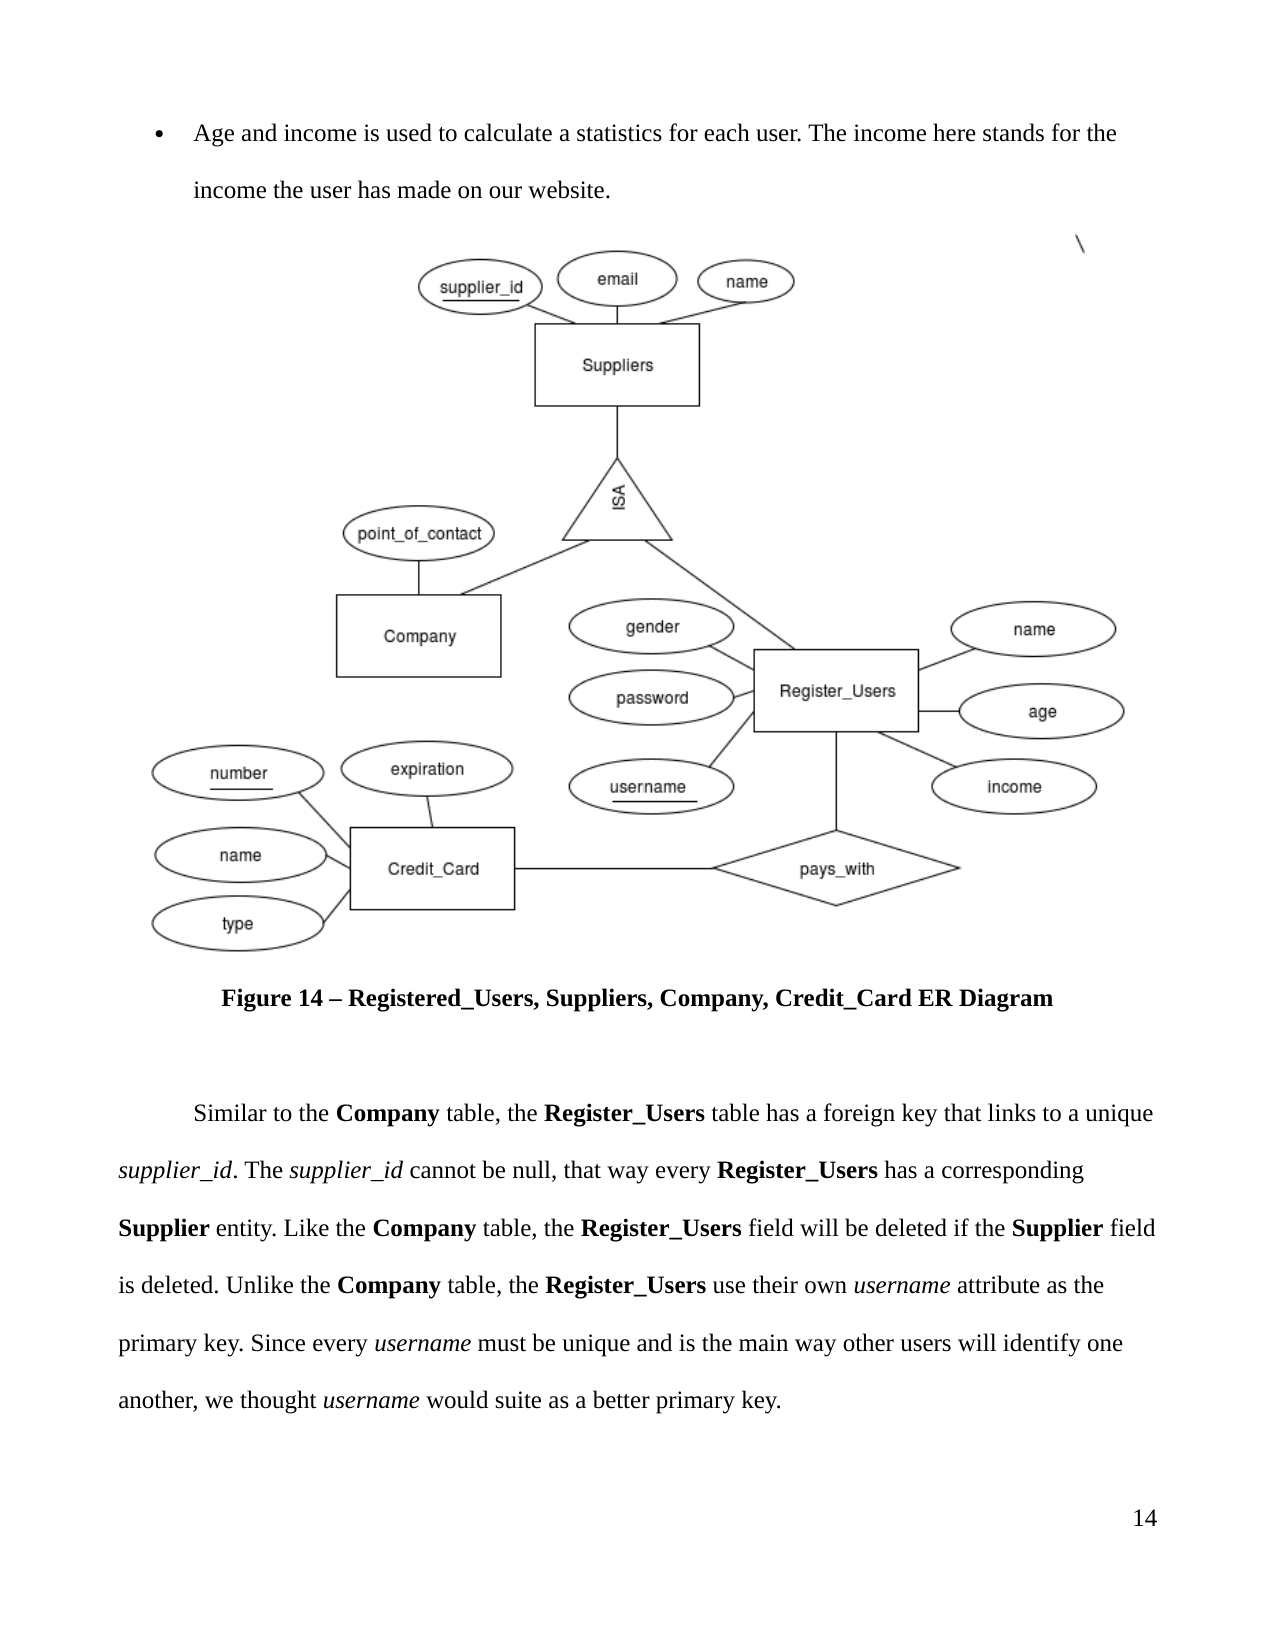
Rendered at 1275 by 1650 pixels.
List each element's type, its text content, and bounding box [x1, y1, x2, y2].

list Age and income is used to calculate a statistics for each user. The income here stands for the income the user has made on our website. [156, 118, 1157, 204]
text Figure 14 – Registered_Users, Suppliers, Company, Credit_Card ER Diagram [118, 983, 1157, 1011]
picture [150, 233, 1125, 953]
text Similar to the Company table, the Register_Users table has a foreign key that links to a unique supplier_id. The supplier_id cannot be null, that way every Register_Users has a corresponding Supplier entity. Like the Company table, the Register_Users field will be deleted if the Supplier field is deleted. Unlike the Company table, the Register_Users use their own username attribute as the primary key. Since every username must be unique and is the main way other users will identify one another, we thought username would suite as a better primary key. [118, 1098, 1157, 1414]
